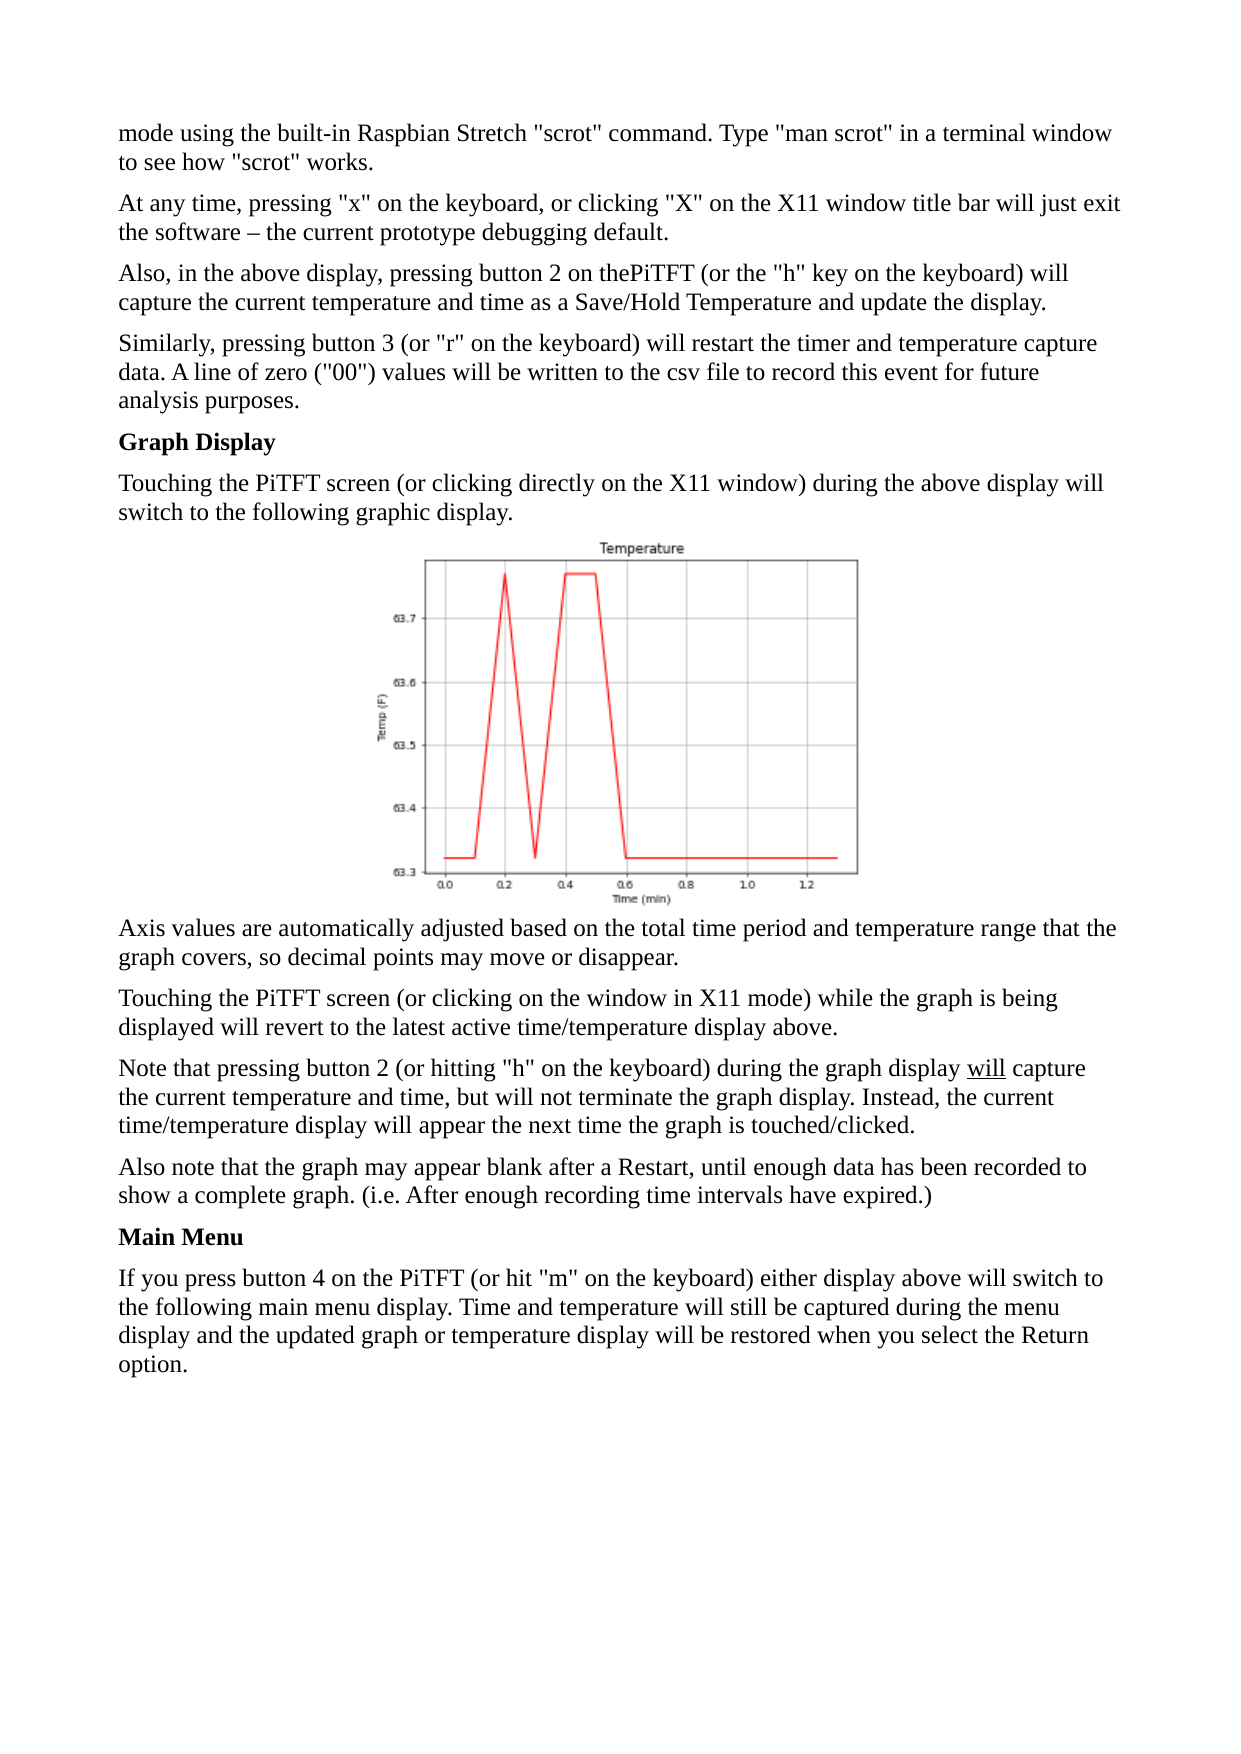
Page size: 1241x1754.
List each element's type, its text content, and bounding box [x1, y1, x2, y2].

text Note that pressing button 2 (or hitting "h" on the keyboard) during the graph display will capture the current temperature and time, but will not terminate the graph display. Instead, the current time/temperature display will appear the next time the graph is touched/clicked. [118, 1053, 1122, 1139]
picture [370, 538, 870, 914]
text Main Menu [118, 1222, 1122, 1251]
text Touching the PiTFT screen (or clicking on the window in X11 mode) while the graph is being displayed will revert to the latest active time/temperature display above. [118, 983, 1122, 1041]
text Also, in the above display, pressing button 2 on thePiTFT (or the "h" key on the keyboard) will capture the current temperature and time as a Save/Hold Temperature and update the display. [118, 258, 1122, 316]
text If you press button 4 on the PiTFT (or hit "m" on the keyboard) either display above will switch to the following main menu display. Time and temperature will still be captured during the menu display and the updated graph or temperature display will be restored when you select the Return option. [118, 1263, 1122, 1378]
text Touching the PiTFT screen (or clicking directly on the X11 window) during the above display will switch to the following graphic display. [118, 468, 1122, 526]
text Similarly, pressing button 3 (or "r" on the keyboard) will restart the timer and temperature capture data. A line of zero ("00") values will be written to the csv file to record this event for future analysis purposes. [118, 328, 1122, 414]
text Also note that the graph may appear blank after a Restart, until enough data has been recorded to show a complete graph. (i.e. After enough recording time intervals have expired.) [118, 1152, 1122, 1209]
text Graph Display [118, 427, 1122, 456]
text Axis values are automatically adjusted based on the total time period and temperature range that the graph covers, so decimal points may move or disappear. [118, 538, 1122, 971]
text mode using the built-in Raspbian Stretch "scrot" command. Type "man scrot" in a terminal window to see how "scrot" works. [118, 118, 1122, 176]
text At any time, pressing "x" on the keyboard, or clicking "X" on the X11 window title bar will just exit the software – the current prototype debugging default. [118, 188, 1122, 246]
